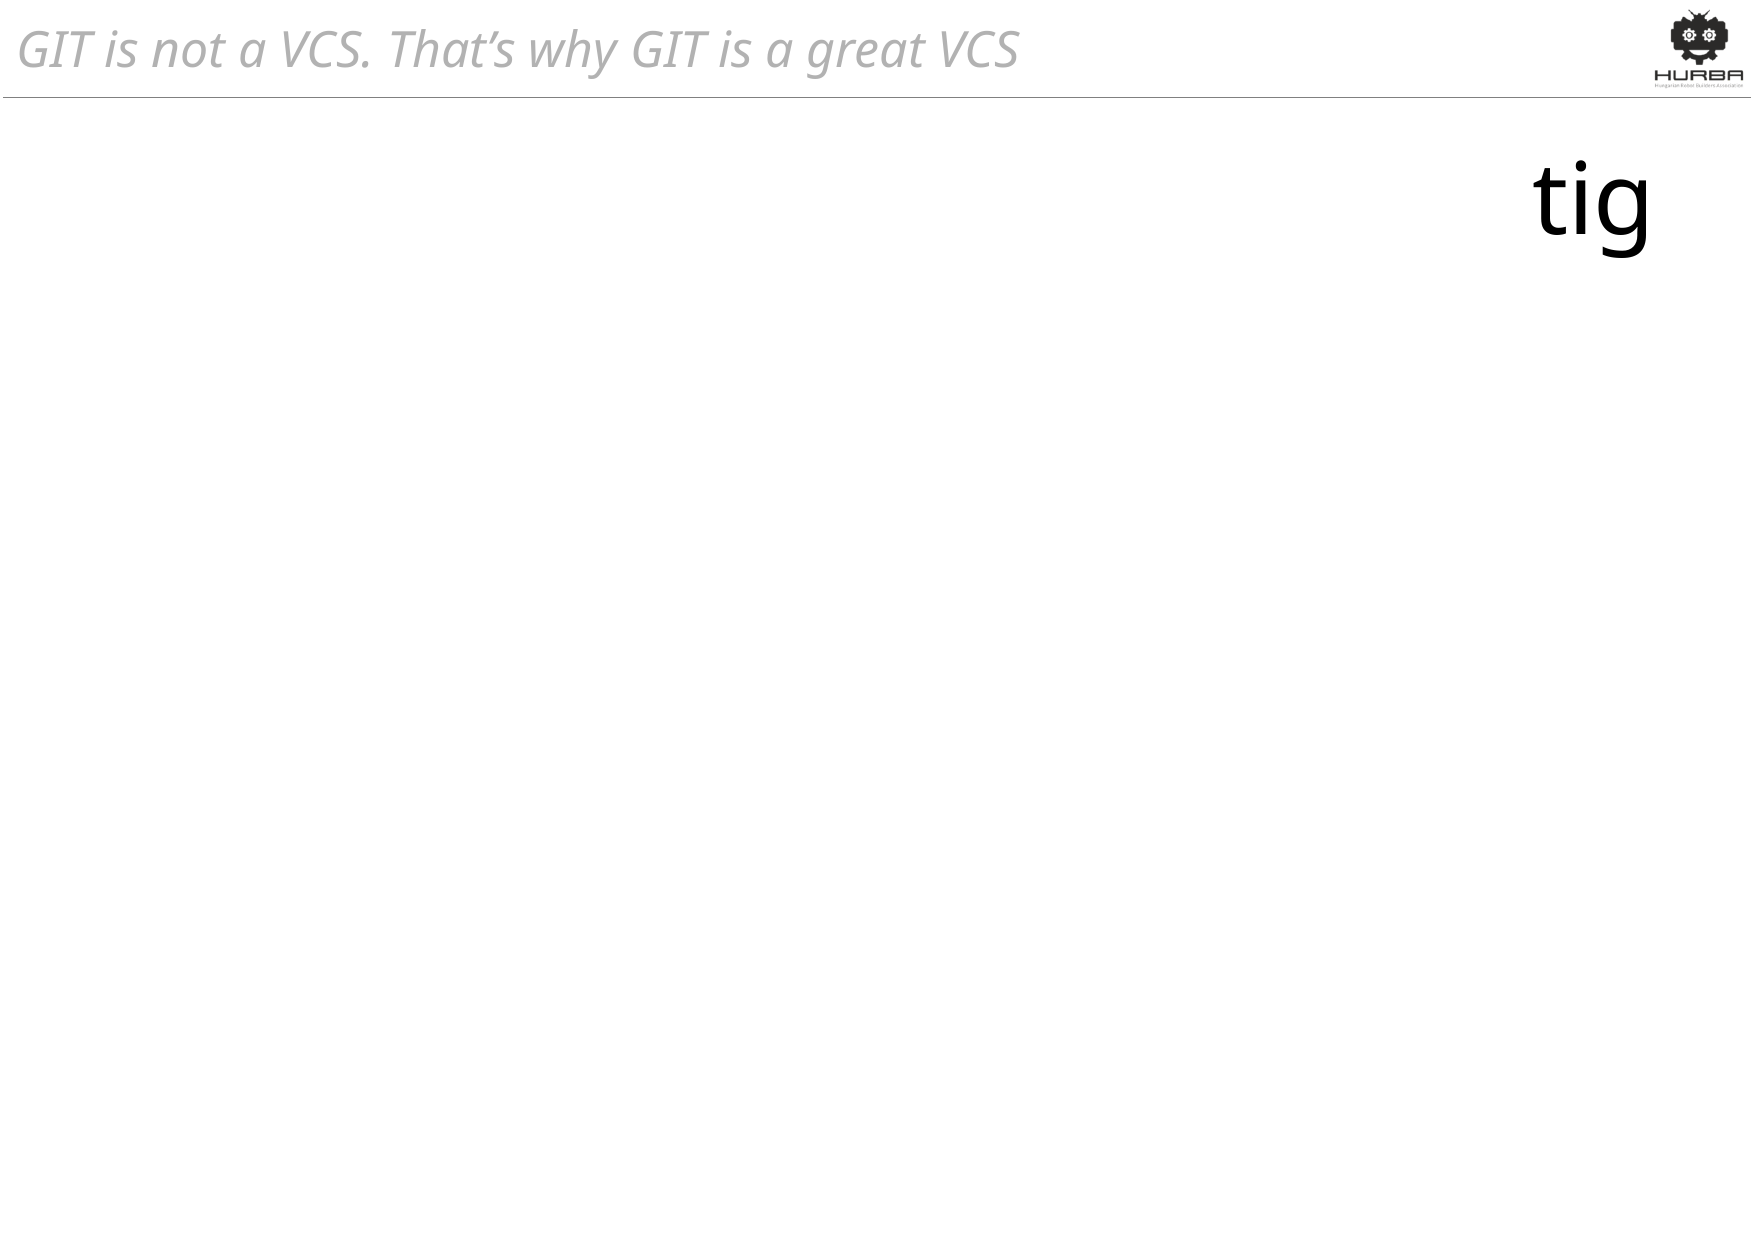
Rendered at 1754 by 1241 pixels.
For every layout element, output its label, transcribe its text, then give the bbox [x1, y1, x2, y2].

text tig [3, 127, 1751, 263]
picture [1644, 3, 1754, 102]
